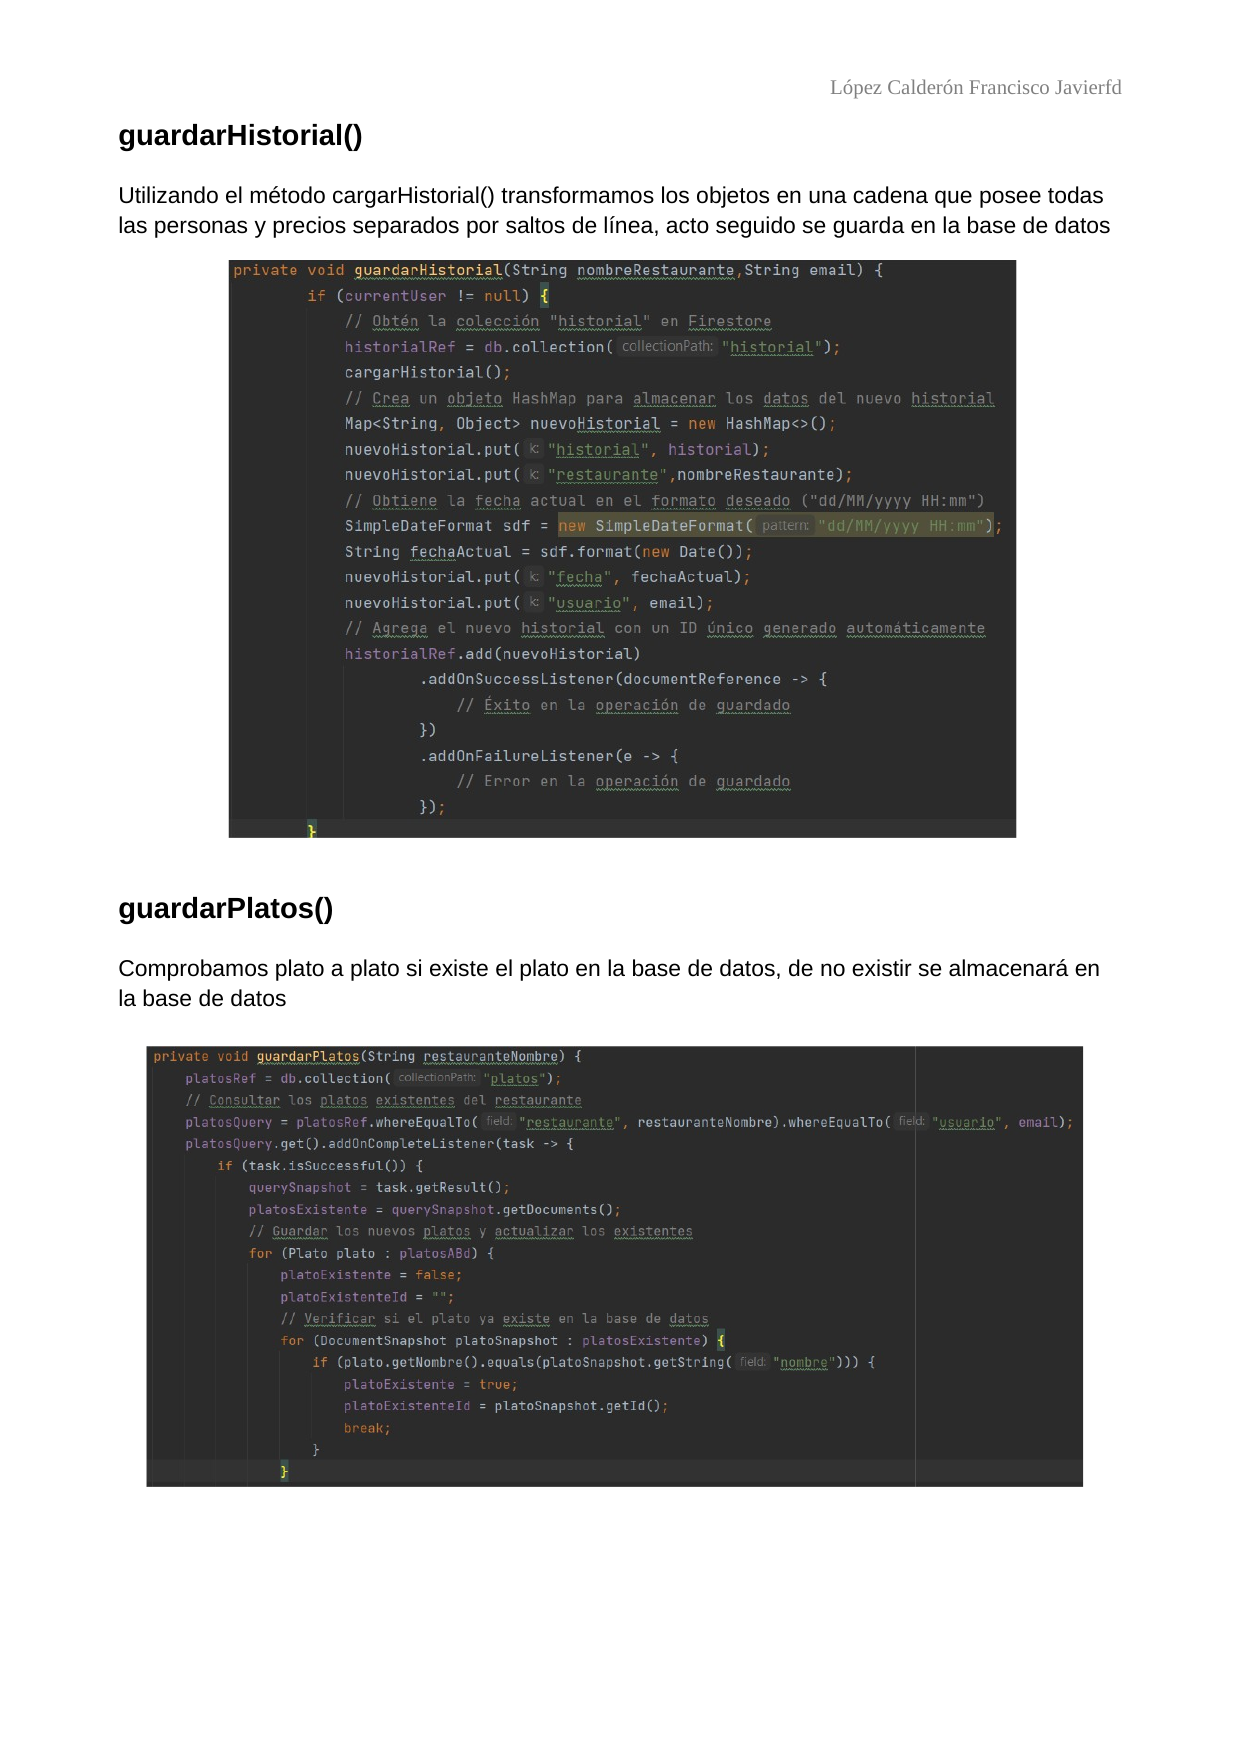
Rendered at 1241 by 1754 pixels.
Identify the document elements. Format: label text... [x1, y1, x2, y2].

subtitle guardarPlatos() [118, 891, 1122, 925]
text Utilizando el método cargarHistorial() transformamos los objetos en una cadena que posee todas las personas y precios separados por saltos de línea, acto seguido se guarda en la base de datos [118, 182, 1122, 238]
text Comprobamos plato a plato si existe el plato en la base de datos, de no existir se almacenará en la base de datos [118, 955, 1122, 1012]
picture [146, 1046, 1084, 1487]
subtitle guardarHistorial() [118, 118, 1122, 152]
picture [228, 260, 1017, 838]
